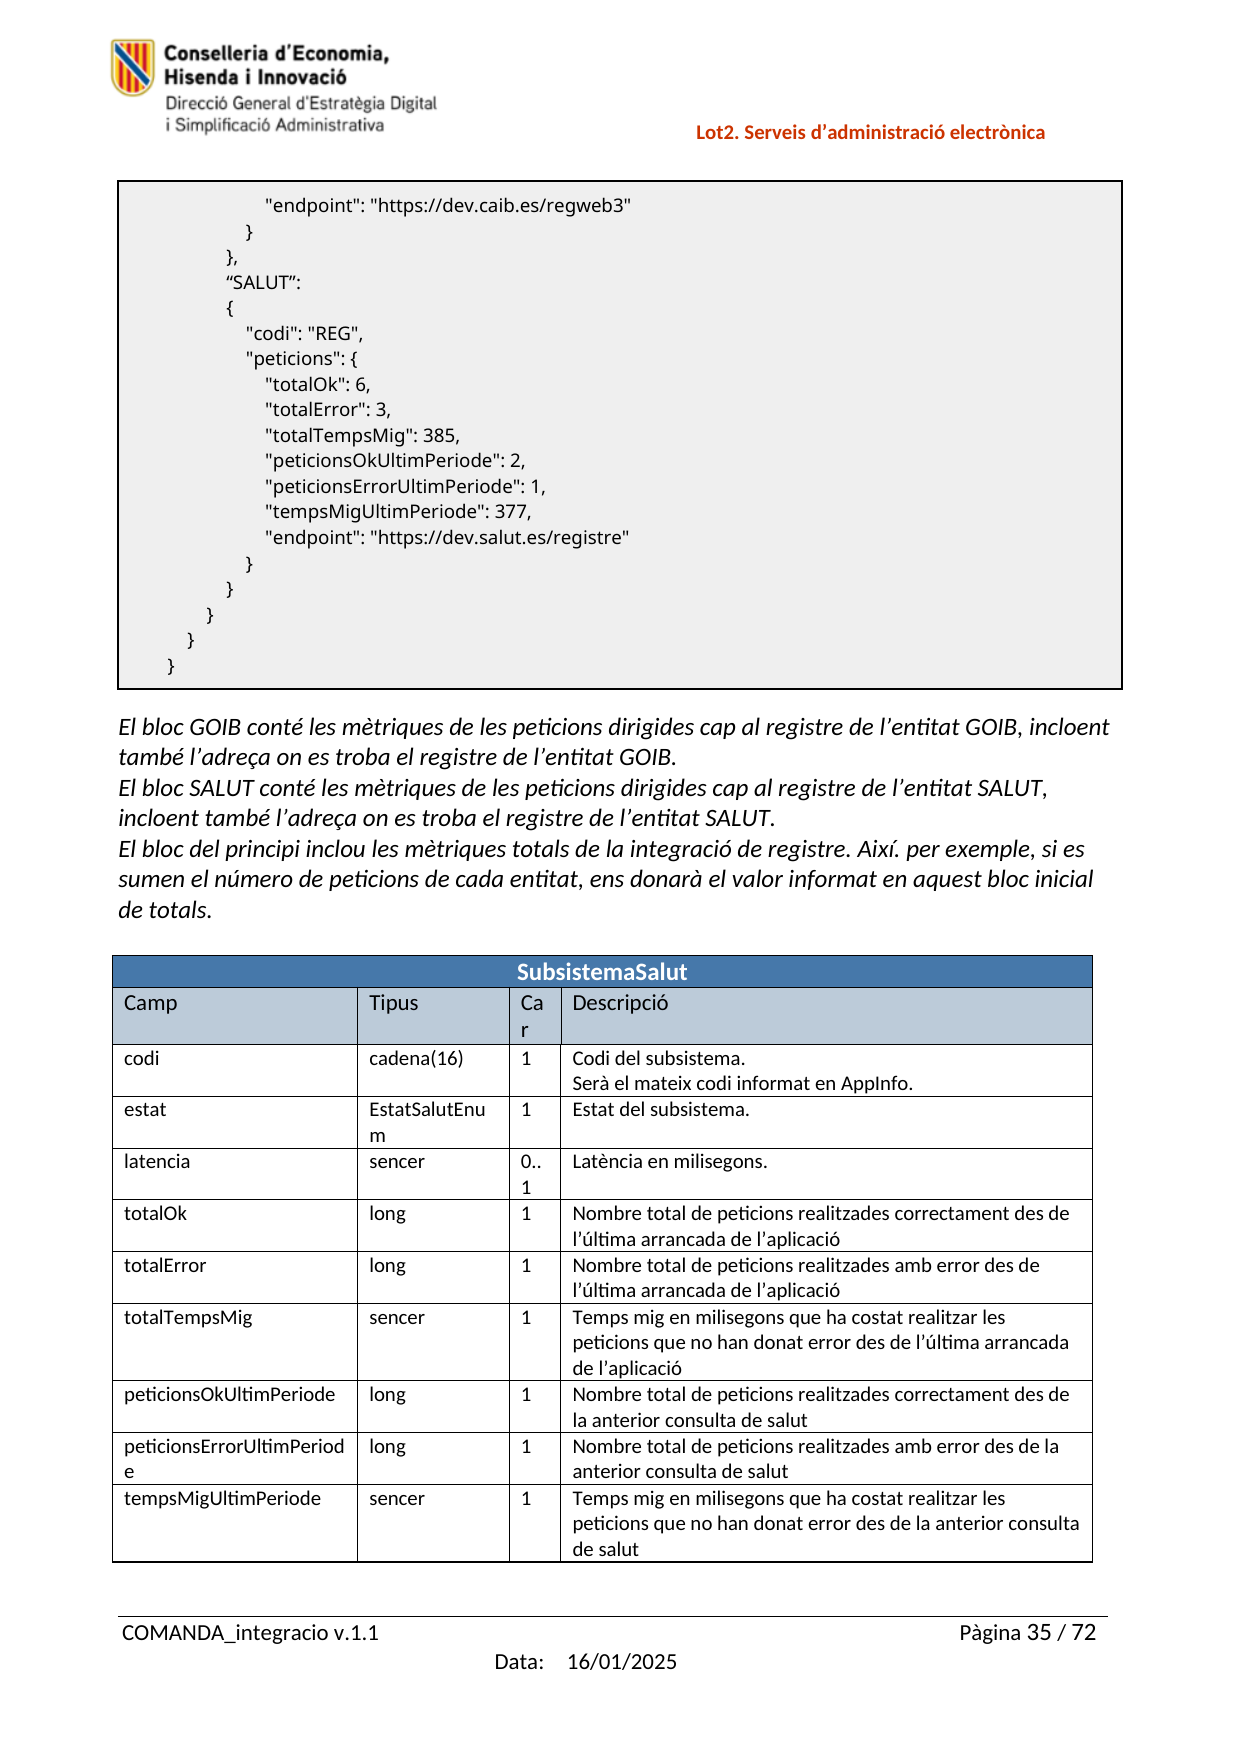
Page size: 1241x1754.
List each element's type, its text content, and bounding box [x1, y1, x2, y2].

table_cell sencer [358, 1485, 509, 1561]
table_cell Car [510, 988, 561, 1044]
table_cell Nombre total de peticions realitzades correctament des de l’última arrancada de l’aplicació [561, 1200, 1092, 1251]
table_cell totalTempsMig [113, 1304, 357, 1380]
table_cell 0..1 [510, 1149, 560, 1199]
table_cell 1 [510, 1433, 560, 1484]
table_cell Nombre total de peticions realitzades amb error des de l’última arrancada de l’aplicació [561, 1252, 1092, 1303]
table_cell 1 [510, 1045, 560, 1096]
table_cell 1 [510, 1252, 560, 1303]
table_cell long [358, 1252, 509, 1303]
table_header SubsistemaSalut [113, 956, 1092, 987]
table_cell Nombre total de peticions realitzades correctament des de la anterior consulta de salut [561, 1381, 1092, 1432]
table_cell Temps mig en milisegons que ha costat realitzar les peticions que no han donat error des de l’última arrancada de l’aplicació [561, 1304, 1092, 1380]
table_cell tempsMigUltimPeriode [113, 1485, 357, 1561]
table_cell estat [113, 1097, 357, 1147]
table_cell sencer [358, 1304, 509, 1380]
table_cell 1 [510, 1200, 560, 1251]
table_cell Camp [113, 988, 357, 1044]
table_cell totalError [113, 1252, 357, 1303]
table_cell peticionsOkUltimPeriode [113, 1381, 357, 1432]
table_cell Latència en milisegons. [561, 1149, 1092, 1199]
table_cell Nombre total de peticions realitzades amb error des de la anterior consulta de salut [561, 1433, 1092, 1484]
text El bloc GOIB conté les mètriques de les peticions dirigides cap al registre de l’entitat GOIB, incloent també l’adreça on es troba el registre de l’entitat GOIB. El bloc SALUT conté les mètriques de les peticions dirigides cap al registre de l’entitat SALUT, incloent també l’adreça on es troba el registre de l’entitat SALUT. El bloc del principi inclou les mètriques totals de la integració de registre. Així. per exemple, si es sumen el número de peticions de cada entitat, ens donarà el valor informat en aquest bloc inicial de totals. [118, 711, 1122, 924]
table_cell Tipus [358, 988, 509, 1044]
table_cell cadena(16) [358, 1045, 509, 1096]
table_header "endpoint": "https://dev.caib.es/regweb3" } }, “SALUT”: { "codi": "REG", "peticions": { "totalOk": 6, "totalError": 3, "totalTempsMig": 385, "peticionsOkUltimPeriode": 2, "peticionsErrorUltimPeriode": 1, "tempsMigUltimPeriode": 377, "endpoint": "https://dev.salut.es/registre" } } } } } [119, 182, 1121, 688]
table_cell 1 [510, 1097, 560, 1147]
table_cell long [358, 1381, 509, 1432]
table_cell Estat del subsistema. [561, 1097, 1092, 1147]
table_cell 1 [510, 1485, 560, 1561]
table_cell Descripció [562, 988, 1092, 1044]
table_cell Temps mig en milisegons que ha costat realitzar les peticions que no han donat error des de la anterior consulta de salut [561, 1485, 1092, 1561]
table_cell totalOk [113, 1200, 357, 1251]
table_cell latencia [113, 1149, 357, 1199]
table_cell 1 [510, 1381, 560, 1432]
table_cell peticionsErrorUltimPeriode [113, 1433, 357, 1484]
table_cell sencer [358, 1149, 509, 1199]
table_cell Codi del subsistema. Serà el mateix codi informat en AppInfo. [561, 1045, 1092, 1096]
picture [100, 26, 467, 156]
table_cell 1 [510, 1304, 560, 1380]
table_cell long [358, 1200, 509, 1251]
table_cell codi [113, 1045, 357, 1096]
table_cell long [358, 1433, 509, 1484]
table_cell EstatSalutEnum [358, 1097, 509, 1147]
